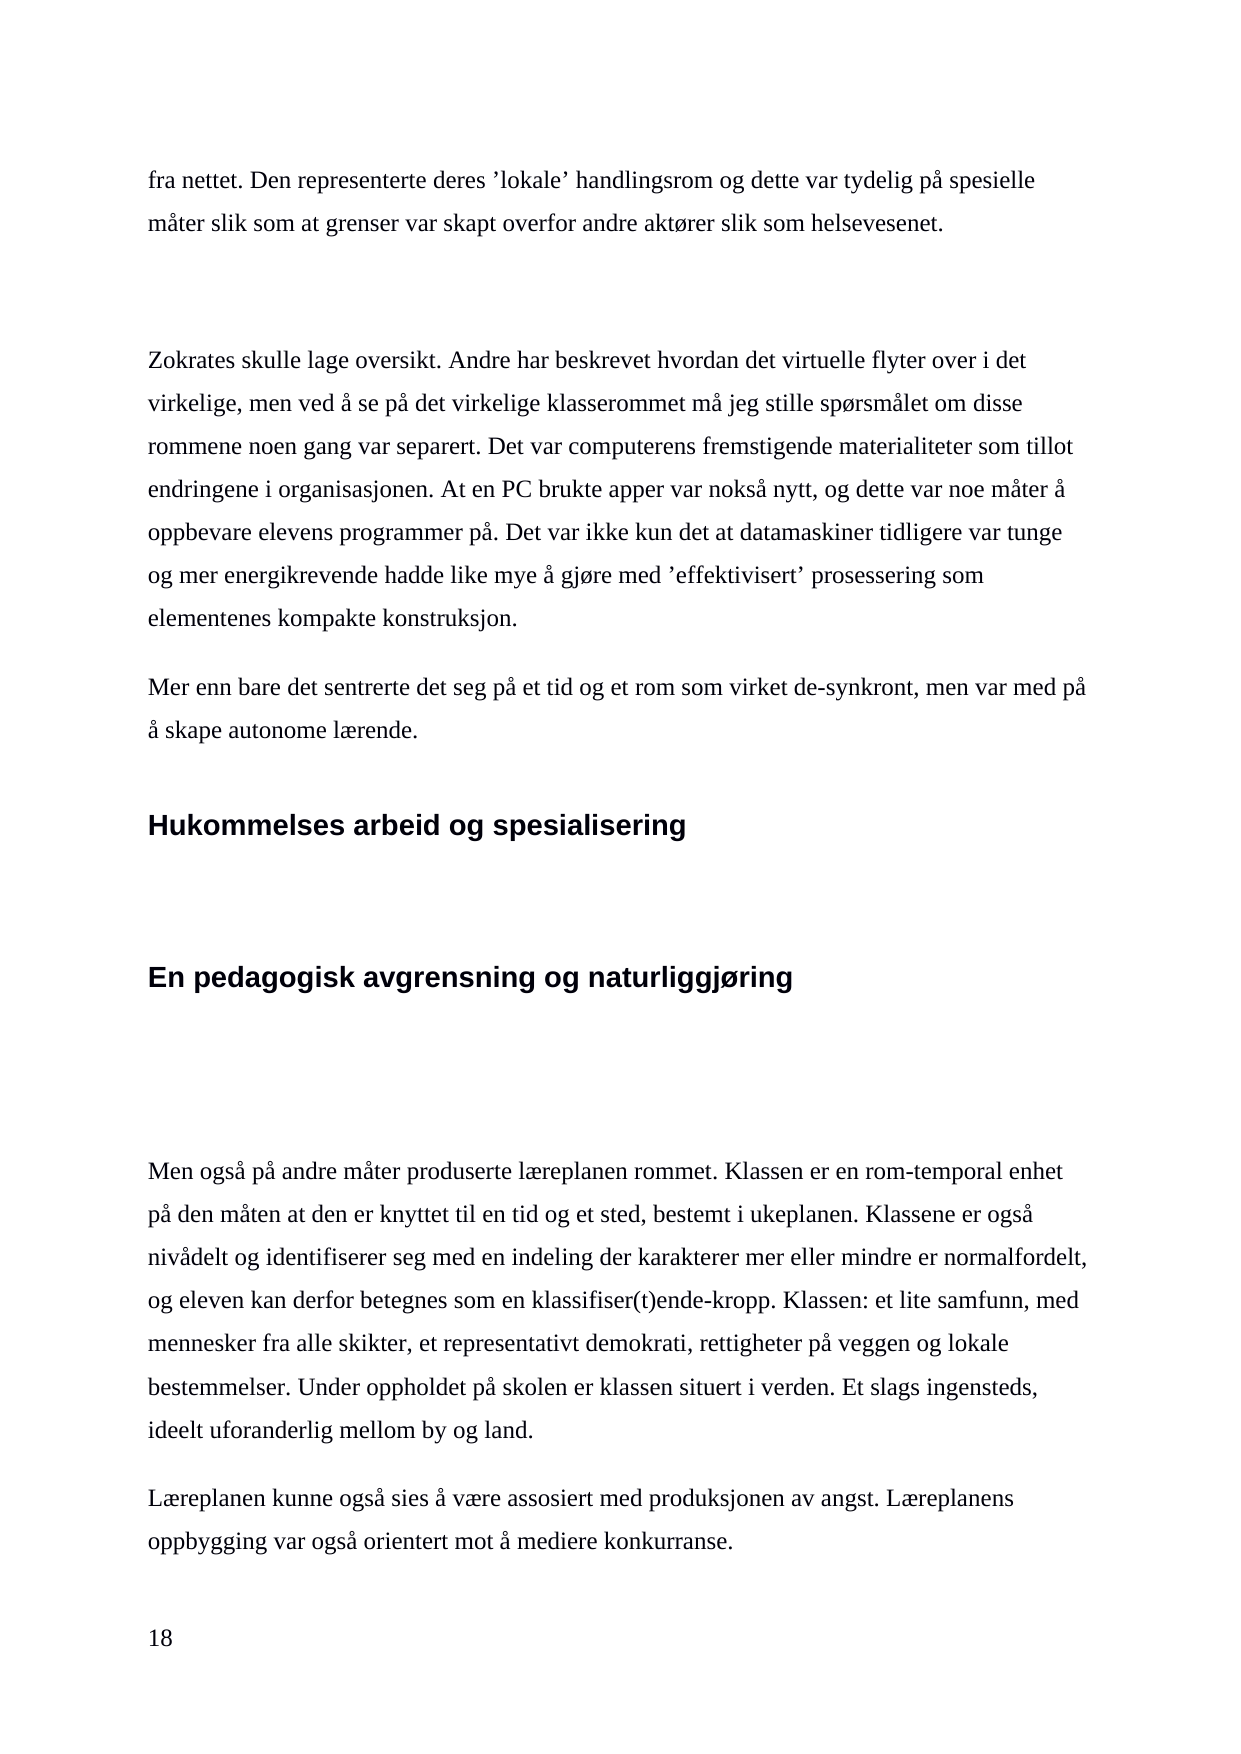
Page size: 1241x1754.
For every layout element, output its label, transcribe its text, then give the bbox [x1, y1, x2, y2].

text Mer enn bare det sentrerte det seg på et tid og et rom som virket de-synkront, men var med på å skape autonome lærende. [148, 672, 1092, 743]
subtitle Hukommelses arbeid og spesialisering [148, 808, 1092, 841]
text Læreplanen kunne også sies å være assosiert med produksjonen av angst. Læreplanens oppbygging var også orientert mot å mediere konkurranse. [148, 1483, 1092, 1555]
text fra nettet. Den representerte deres ’lokale’ handlingsrom og dette var tydelig på spesielle måter slik som at grenser var skapt overfor andre aktører slik som helsevesenet. [148, 165, 1092, 237]
text Zokrates skulle lage oversikt. Andre har beskrevet hvordan det virtuelle flyter over i det virkelige, men ved å se på det virkelige klasserommet må jeg stille spørsmålet om disse rommene noen gang var separert. Det var computerens fremstigende materialiteter som tillot endringene i organisasjonen. At en PC brukte apper var nokså nytt, og dette var noe måter å oppbevare elevens programmer på. Det var ikke kun det at datamaskiner tidligere var tunge og mer energikrevende hadde like mye å gjøre med ’effektivisert’ prosessering som elementenes kompakte konstruksjon. [148, 345, 1092, 632]
text Men også på andre måter produserte læreplanen rommet. Klassen er en rom-temporal enhet på den måten at den er knyttet til en tid og et sted, bestemt i ukeplanen. Klassene er også nivådelt og identifiserer seg med en indeling der karakterer mer eller mindre er normalfordelt, og eleven kan derfor betegnes som en klassifiser(t)ende-kropp. Klassen: et lite samfunn, med mennesker fra alle skikter, et representativt demokrati, rettigheter på veggen og lokale bestemmelser. Under oppholdet på skolen er klassen situert i verden. Et slags ingensteds, ideelt uforanderlig mellom by og land. [148, 1156, 1092, 1443]
subtitle En pedagogisk avgrensning og naturliggjøring [148, 960, 1092, 994]
